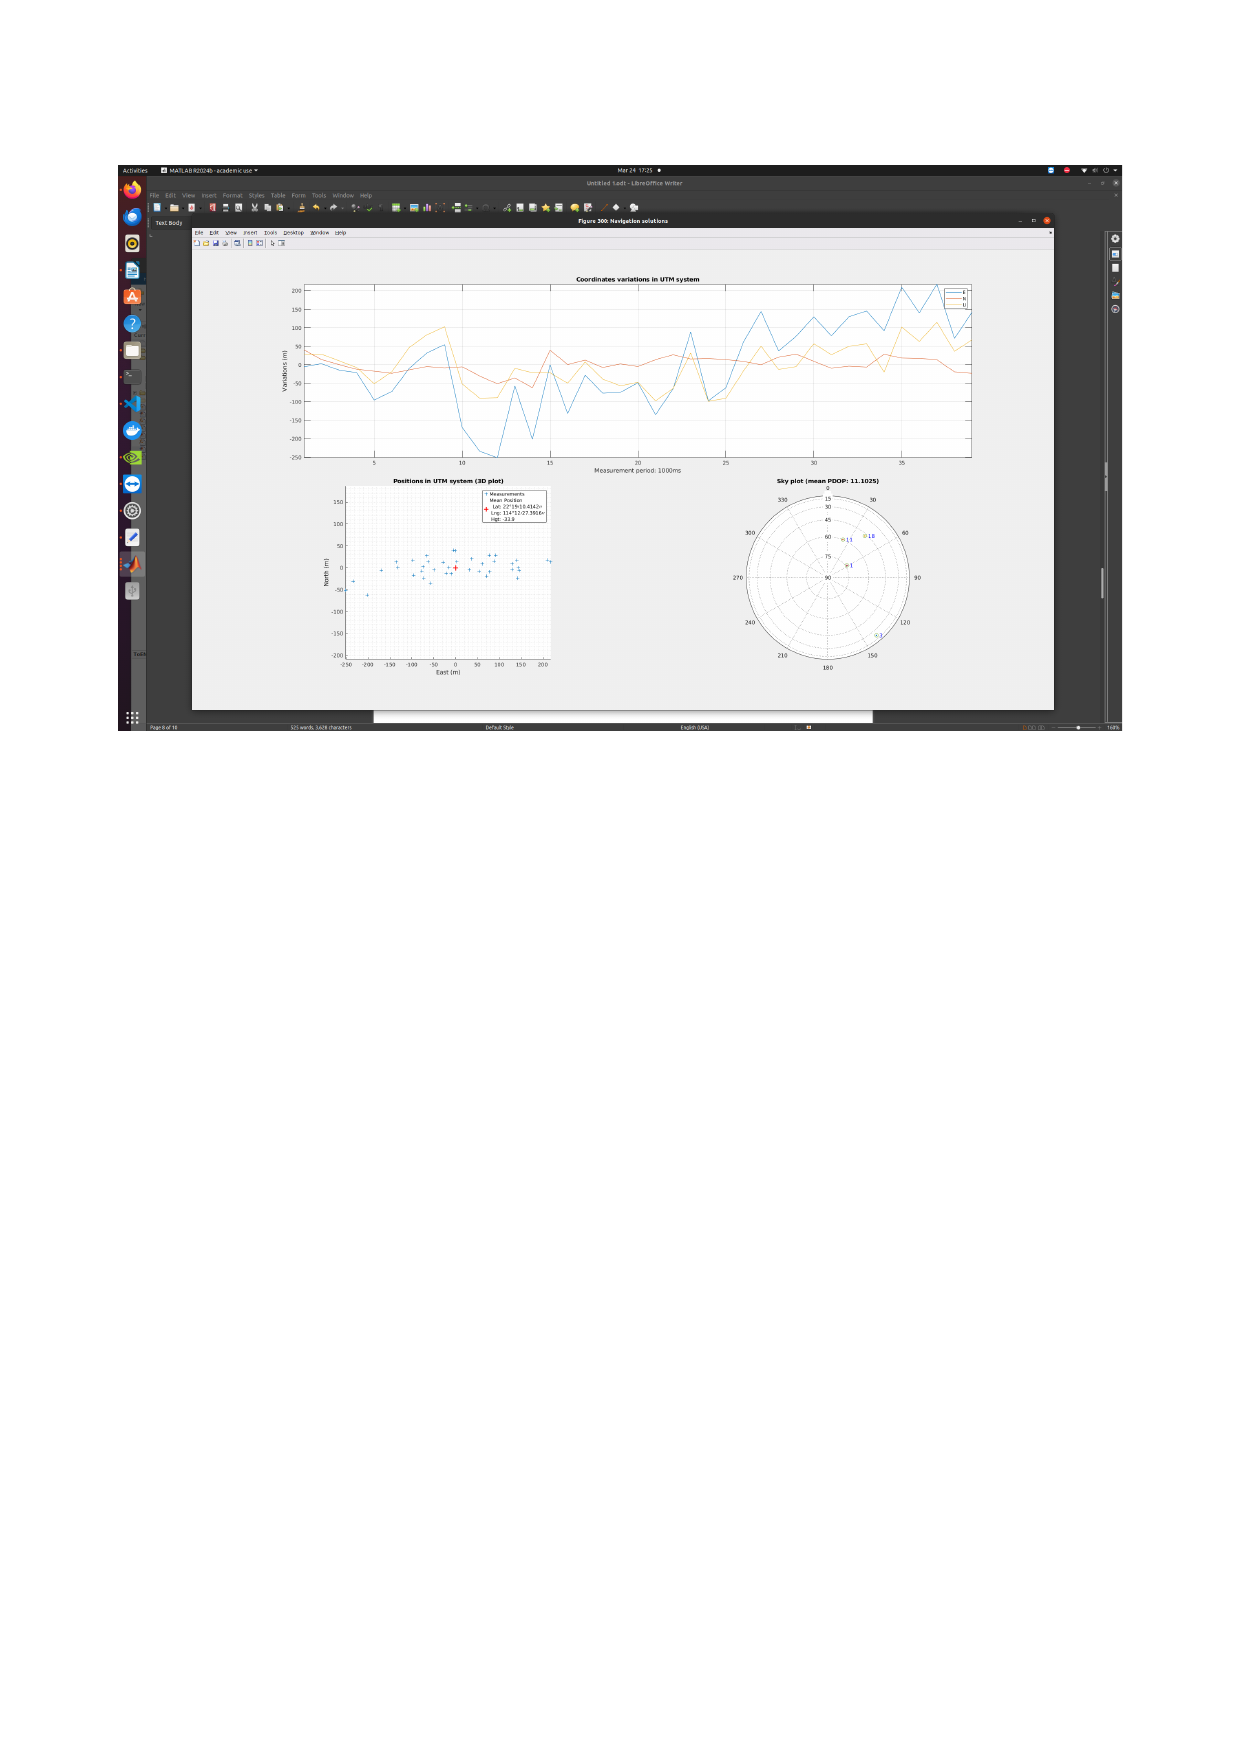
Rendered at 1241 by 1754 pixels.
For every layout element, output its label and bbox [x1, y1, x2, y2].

picture [118, 165, 1123, 731]
